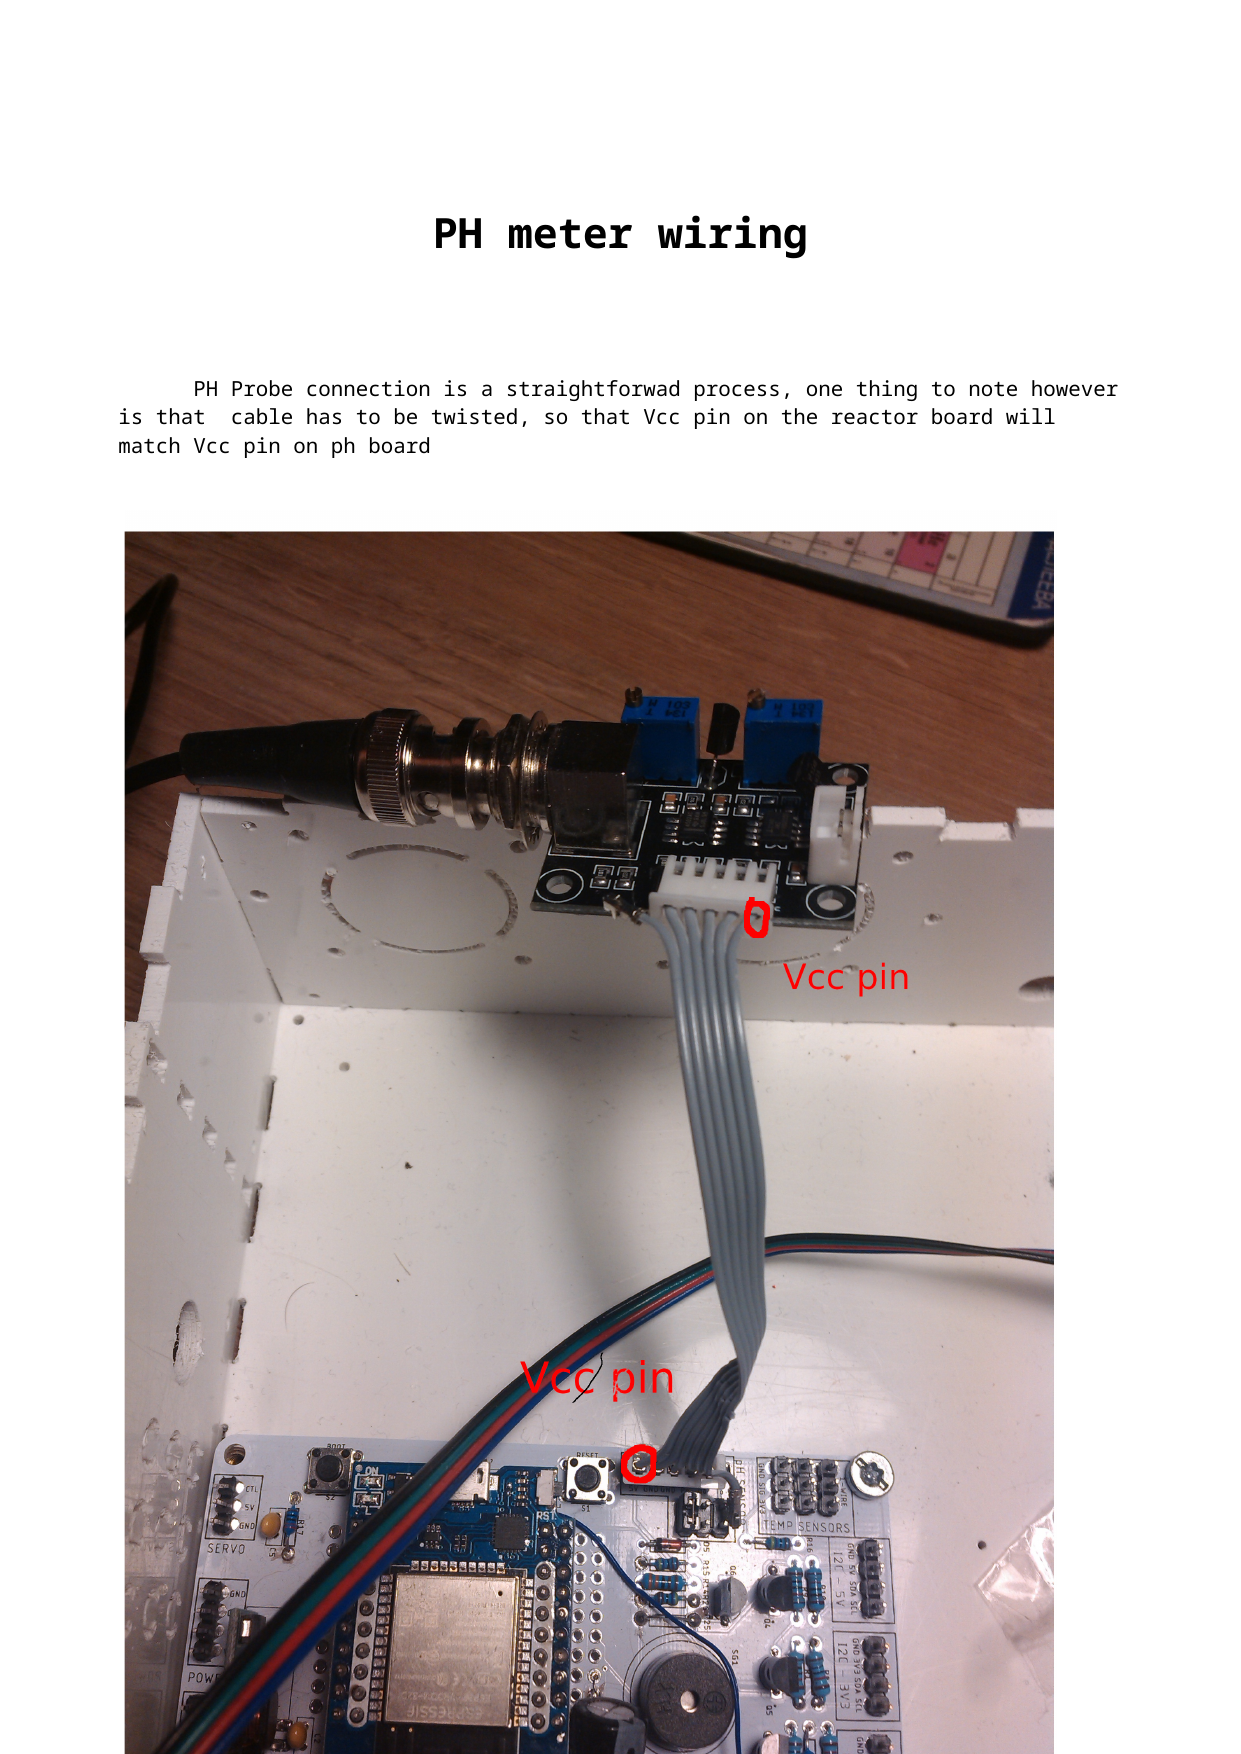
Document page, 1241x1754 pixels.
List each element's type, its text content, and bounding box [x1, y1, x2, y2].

picture [124, 510, 1058, 1754]
text PH meter wiring [118, 203, 1122, 260]
text PH Probe connection is a straightforwad process, one thing to note however is that cable has to be twisted, so that Vcc pin on the reactor board will match Vcc pin on ph board [118, 374, 1122, 459]
